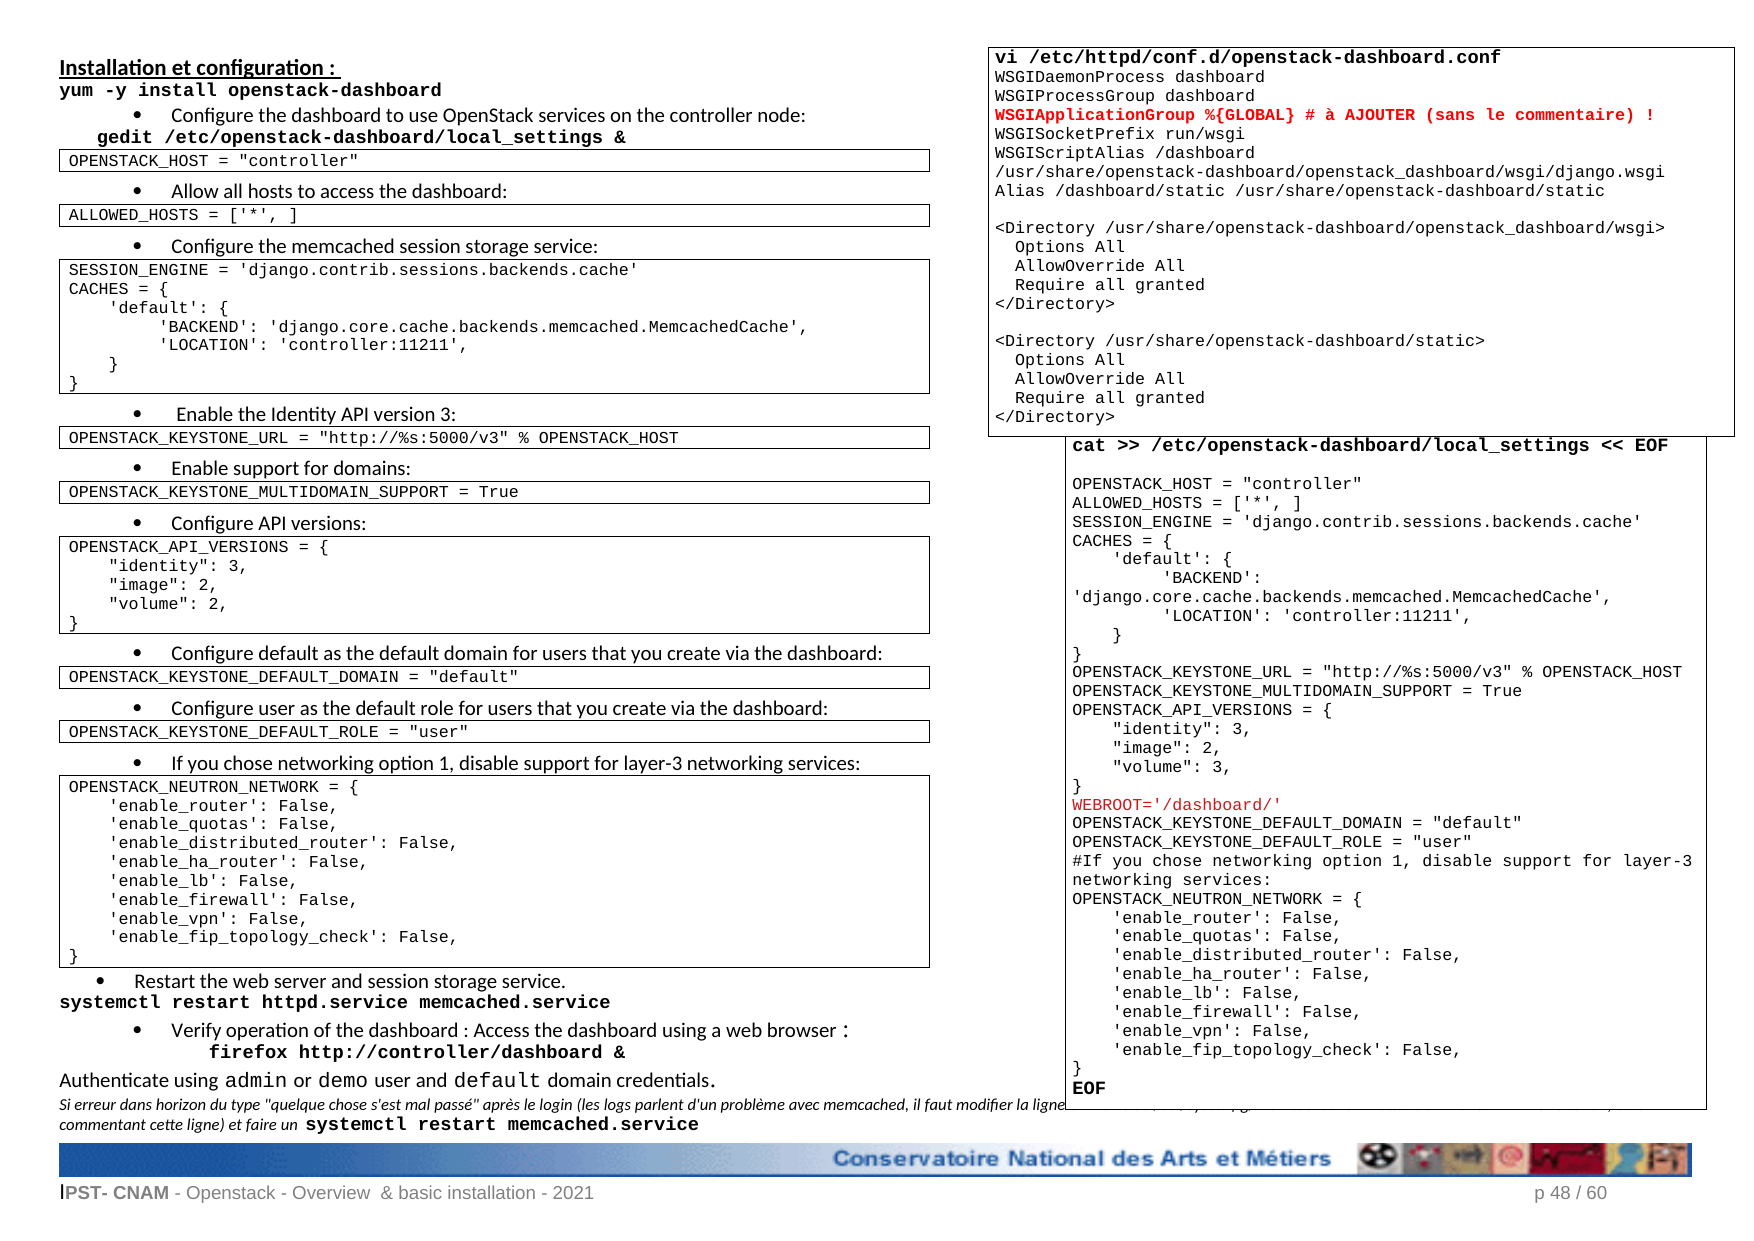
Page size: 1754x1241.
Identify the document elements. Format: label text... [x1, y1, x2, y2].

text 'default': { [60, 296, 929, 315]
list Enable the Identity API version 3: [134, 401, 988, 426]
text ALLOWED_HOSTS = ['*', ] [60, 205, 929, 226]
text } [60, 372, 929, 393]
text 'LOCATION': 'controller:11211', [60, 334, 929, 353]
text WSGIApplicationGroup %{GLOBAL} # à AJOUTER (sans le commentaire) ! [995, 107, 1728, 126]
list Configure the dashboard to use OpenStack services on the controller node: [134, 102, 988, 128]
text } [60, 353, 929, 372]
text } [1072, 1060, 1700, 1079]
text 'enable_fip_topology_check': False, [60, 926, 929, 945]
text 'BACKEND': 'django.core.cache.backends.memcached.MemcachedCache', [1072, 570, 1700, 607]
list Configure the memcached session storage service: [134, 233, 988, 258]
text OPENSTACK_KEYSTONE_DEFAULT_ROLE = "user" [60, 721, 929, 742]
text 'enable_router': False, [1072, 909, 1700, 928]
text WSGIScriptAlias /dashboard /usr/share/openstack-dashboard/openstack_dashboard/wsgi/django.wsgi [995, 144, 1728, 182]
text Installation et configuration : [59, 53, 988, 81]
text CACHES = { [60, 277, 929, 296]
text 'BACKEND': 'django.core.cache.backends.memcached.MemcachedCache', [60, 315, 929, 334]
text Alias /dashboard/static /usr/share/openstack-dashboard/static [995, 182, 1728, 201]
list Configure default as the default domain for users that you create via the dashboard: [134, 640, 1065, 666]
list Verify operation of the dashboard : Access the dashboard using a web browser : [134, 1014, 1065, 1043]
text 'enable_firewall': False, [1072, 1003, 1700, 1022]
list firefox http://controller/dashboard & [134, 1043, 1065, 1064]
text 'enable_ha_router': False, [1072, 966, 1700, 984]
list Enable support for domains: [134, 456, 1065, 481]
text 'LOCATION': 'controller:11211', [1072, 607, 1700, 626]
text 'enable_lb': False, [1072, 984, 1700, 1003]
text 'enable_lb': False, [60, 869, 929, 888]
text } [1072, 777, 1700, 796]
text "image": 2, [60, 573, 929, 592]
text OPENSTACK_HOST = "controller" [60, 150, 929, 171]
list Configure API versions: [134, 510, 1065, 536]
text "volume": 2, [60, 592, 929, 611]
text 'enable_vpn': False, [1072, 1022, 1700, 1041]
text OPENSTACK_KEYSTONE_MULTIDOMAIN_SUPPORT = True [60, 482, 929, 503]
text yum -y install openstack-dashboard [59, 81, 988, 102]
text 'enable_firewall': False, [60, 888, 929, 907]
text vi /etc/httpd/conf.d/openstack-dashboard.conf [995, 48, 1728, 69]
text "identity": 3, [1072, 721, 1700, 739]
text OPENSTACK_HOST = "controller" [1072, 476, 1700, 494]
text WEBROOT='/dashboard/' [1072, 796, 1700, 815]
text </Directory> [995, 295, 1728, 314]
text SESSION_ENGINE = 'django.contrib.sessions.backends.cache' [60, 260, 929, 277]
text Options All [995, 352, 1728, 371]
list Allow all hosts to access the dashboard: [134, 178, 988, 204]
text 'default': { [1072, 551, 1700, 570]
text OPENSTACK_KEYSTONE_URL = "http://%s:5000/v3" % OPENSTACK_HOST [60, 427, 929, 448]
text 'enable_router': False, [60, 794, 929, 813]
text OPENSTACK_KEYSTONE_DEFAULT_ROLE = "user" [1072, 834, 1700, 853]
text Require all granted [995, 276, 1728, 295]
text 'enable_distributed_router': False, [1072, 947, 1700, 966]
text ALLOWED_HOSTS = ['*', ] [1072, 494, 1700, 513]
text Si erreur dans horizon du type "quelque chose s'est mal passé" après le login (les logs parlent d'un problème avec memcached, il faut modifier la ligne OPTIONS de /etc/sysconfig/memcached en mettant OPTIONS=" -l 0.0.0.0", ou en commentant cette ligne) et faire un systemctl restart memcached.service [59, 1094, 1695, 1136]
text WSGISocketPrefix run/wsgi [995, 126, 1728, 144]
text 'enable_quotas': False, [1072, 928, 1700, 947]
text cat >> /etc/openstack-dashboard/local_settings << EOF [1072, 437, 1700, 457]
text Require all granted [995, 389, 1728, 408]
text </Directory> [995, 408, 1728, 427]
text } [60, 611, 929, 633]
text 'enable_vpn': False, [60, 907, 929, 926]
text "volume": 3, [1072, 758, 1700, 777]
list If you chose networking option 1, disable support for layer-3 networking services: [134, 750, 1065, 775]
text 'enable_quotas': False, [60, 813, 929, 832]
text AllowOverride All [995, 371, 1728, 389]
text OPENSTACK_NEUTRON_NETWORK = { [60, 776, 929, 794]
text 'enable_fip_topology_check': False, [1072, 1041, 1700, 1060]
text SESSION_ENGINE = 'django.contrib.sessions.backends.cache' [1072, 513, 1700, 532]
list Configure user as the default role for users that you create via the dashboard: [134, 695, 1065, 720]
text [989, 48, 1734, 436]
text Options All [995, 239, 1728, 258]
text Authenticate using admin or demo user and default domain credentials. [59, 1064, 1065, 1094]
text OPENSTACK_KEYSTONE_MULTIDOMAIN_SUPPORT = True [1072, 683, 1700, 702]
text systemctl restart httpd.service memcached.service [59, 993, 1065, 1014]
text OPENSTACK_KEYSTONE_URL = "http://%s:5000/v3" % OPENSTACK_HOST [1072, 664, 1700, 683]
text WSGIDaemonProcess dashboard [995, 69, 1728, 88]
text OPENSTACK_API_VERSIONS = { [60, 537, 929, 554]
text OPENSTACK_KEYSTONE_DEFAULT_DOMAIN = "default" [1072, 815, 1700, 834]
text 'enable_ha_router': False, [60, 851, 929, 869]
text 'enable_distributed_router': False, [60, 832, 929, 851]
list Restart the web server and session storage service. [97, 968, 1065, 993]
text } [1072, 645, 1700, 664]
text OPENSTACK_KEYSTONE_DEFAULT_DOMAIN = "default" [60, 667, 929, 688]
text "identity": 3, [60, 554, 929, 573]
text CACHES = { [1072, 532, 1700, 551]
text <Directory /usr/share/openstack-dashboard/static> [995, 333, 1728, 352]
text #If you chose networking option 1, disable support for layer-3 networking services: [1072, 853, 1700, 890]
text <Directory /usr/share/openstack-dashboard/openstack_dashboard/wsgi> [995, 220, 1728, 239]
text "image": 2, [1072, 739, 1700, 758]
text WSGIProcessGroup dashboard [995, 88, 1728, 107]
text [1066, 437, 1706, 1109]
text OPENSTACK_API_VERSIONS = { [1072, 702, 1700, 721]
text gedit /etc/openstack-dashboard/local_settings & [97, 128, 988, 149]
text EOF [1072, 1079, 1700, 1100]
text OPENSTACK_NEUTRON_NETWORK = { [1072, 890, 1700, 909]
text } [1072, 626, 1700, 645]
text } [60, 945, 929, 967]
text AllowOverride All [995, 258, 1728, 276]
